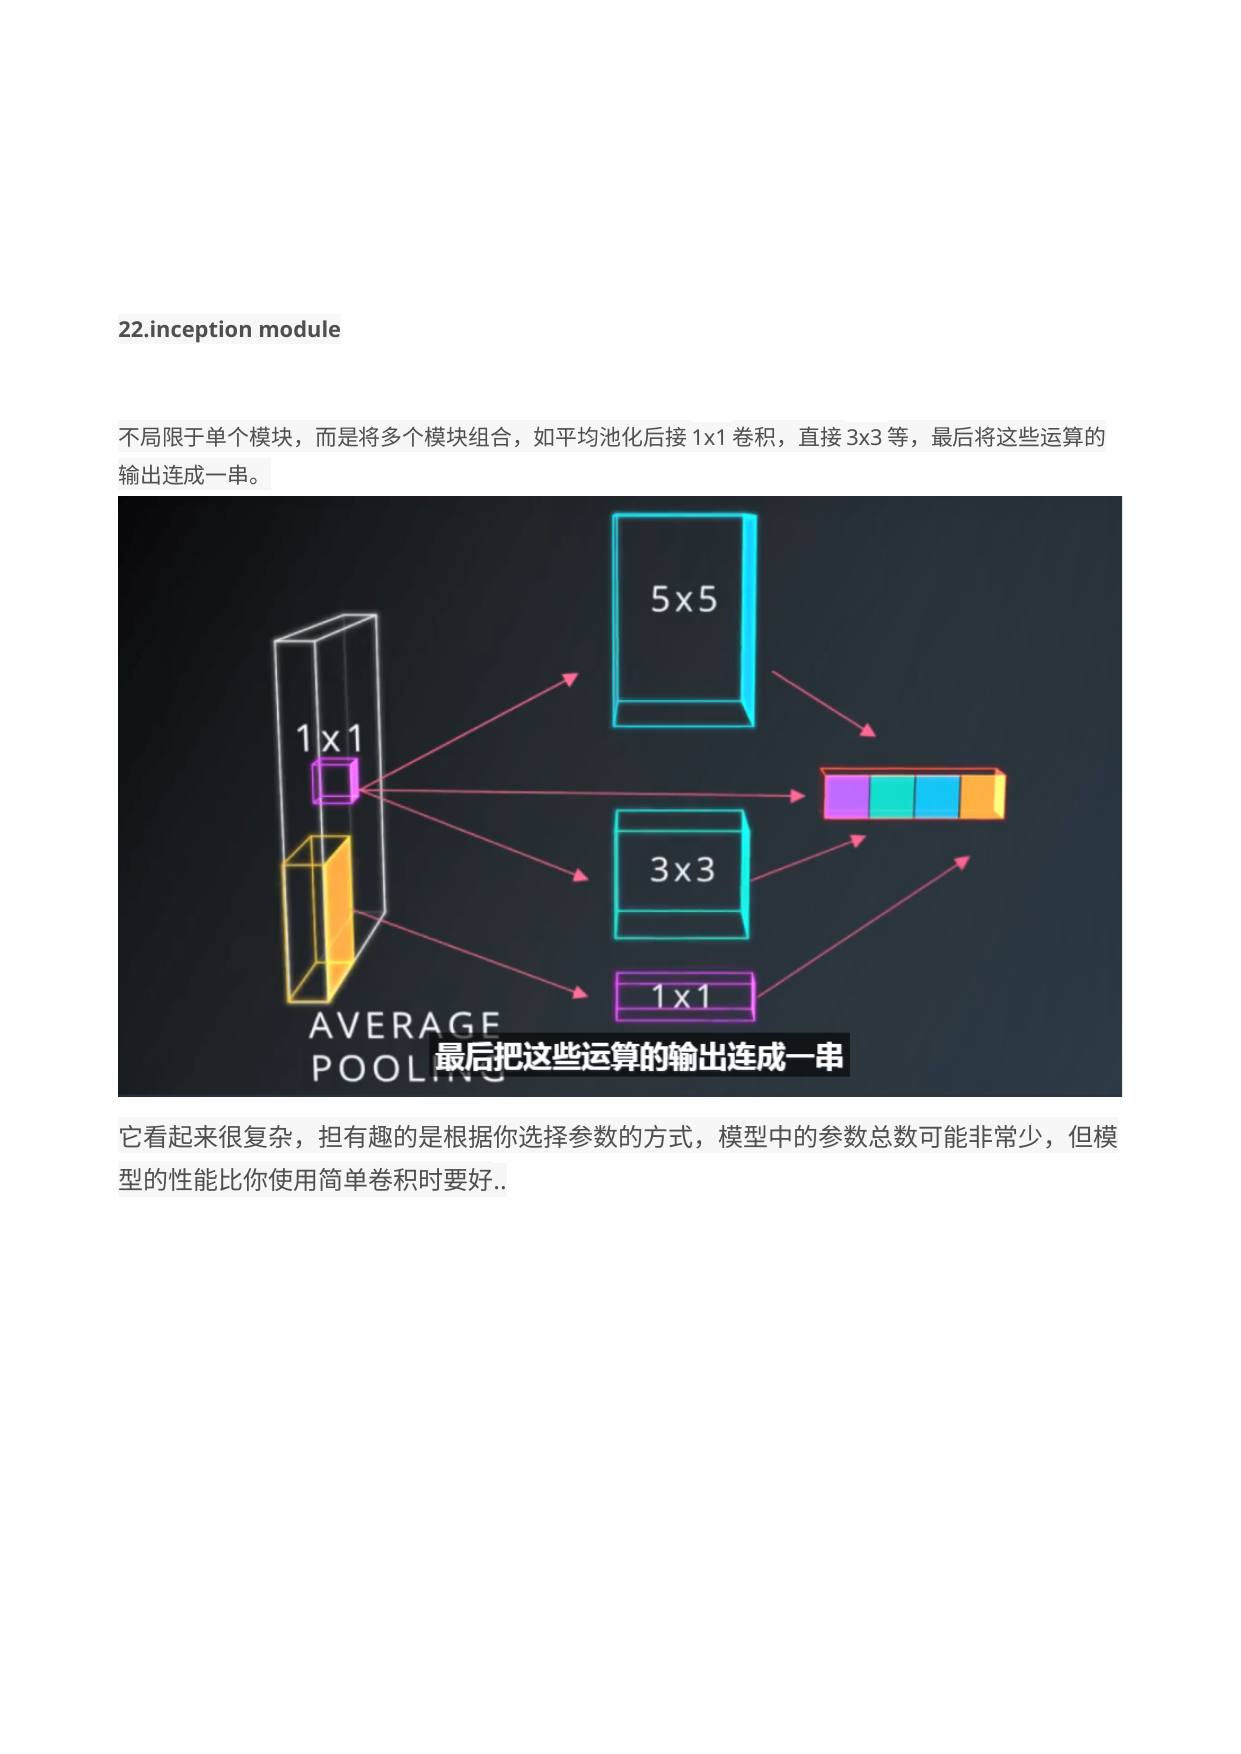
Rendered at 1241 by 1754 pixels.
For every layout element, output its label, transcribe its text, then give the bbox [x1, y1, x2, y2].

text 不局限于单个模块，而是将多个模块组合，如平均池化后接1x1卷积，直接3x3等，最后将这些运算的输出连成一串。 [118, 420, 1122, 496]
text 它看起来很复杂，担有趣的是根据你选择参数的方式，模型中的参数总数可能非常少，但模型的性能比你使用简单卷积时要好.. [118, 1117, 1122, 1197]
subtitle 22.inception module [118, 314, 1122, 344]
